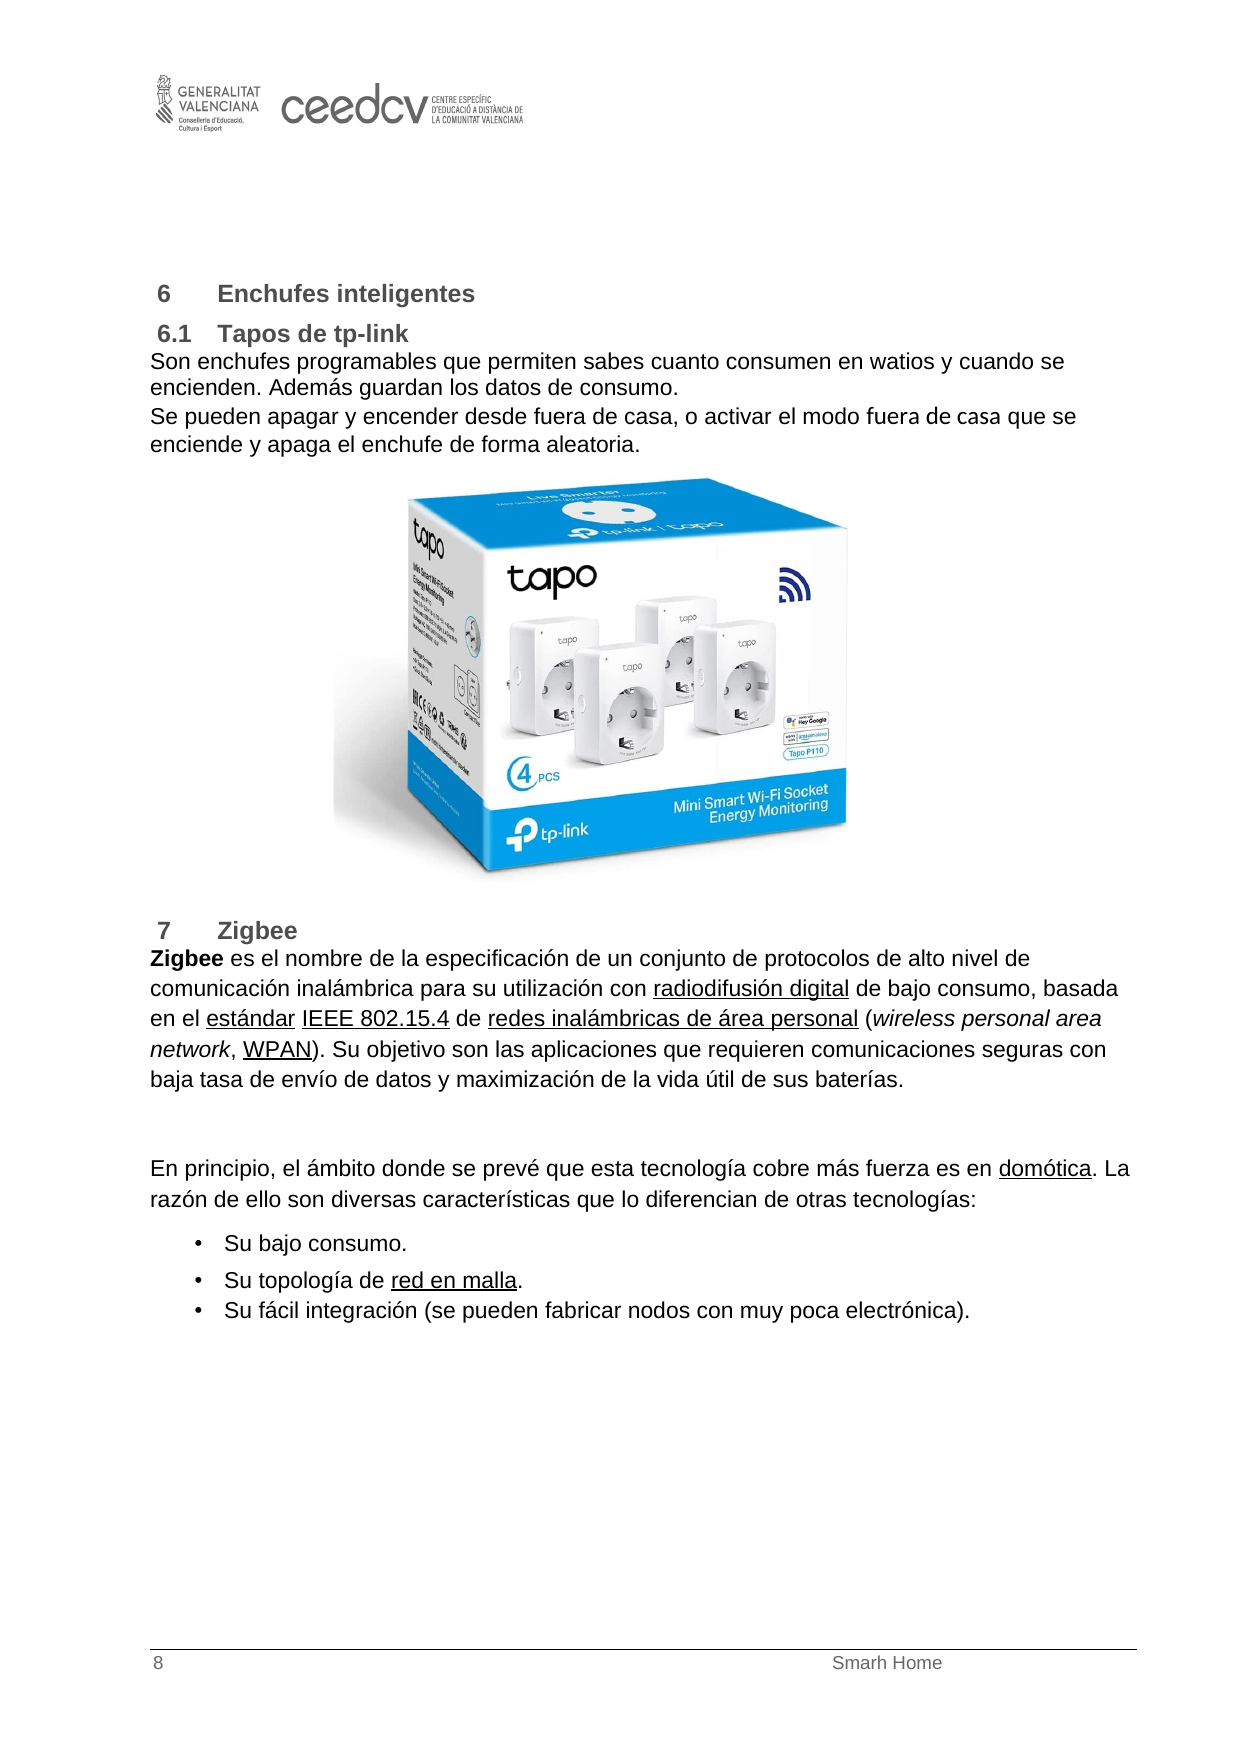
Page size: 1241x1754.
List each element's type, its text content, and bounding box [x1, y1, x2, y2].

text Zigbee es el nombre de la especificación de un conjunto de protocolos de alto nivel de comunicación inalámbrica para su utilización con radiodifusión digital de bajo consumo, basada en el estándar IEEE 802.15.4 de redes inalámbricas de área personal (wireless personal area network, WPAN). Su objetivo son las aplicaciones que requieren comunicaciones seguras con baja tasa de envío de datos y maximización de la vida útil de sus baterías. [150, 945, 1137, 1092]
subtitle Tapos de tp-link [150, 321, 1137, 348]
list Su topología de red en malla. [194, 1267, 1137, 1293]
list Su fácil integración (se pueden fabricar nodos con muy poca electrónica). [194, 1297, 1137, 1323]
picture [333, 476, 848, 882]
subtitle Zigbee [150, 918, 1137, 945]
list Su bajo consumo. [194, 1230, 1137, 1257]
subtitle Enchufes inteligentes [150, 281, 1137, 308]
text Son enchufes programables que permiten sabes cuanto consumen en watios y cuando se encienden. Además guardan los datos de consumo. [150, 348, 1137, 401]
picture [155, 75, 523, 132]
text Se pueden apagar y encender desde fuera de casa, o activar el modo fuera de casa que se enciende y apaga el enchufe de forma aleatoria. [150, 401, 1137, 457]
text En principio, el ámbito donde se prevé que esta tecnología cobre más fuerza es en domótica. La razón de ello son diversas características que lo diferencian de otras tecnologías: [150, 1155, 1137, 1212]
